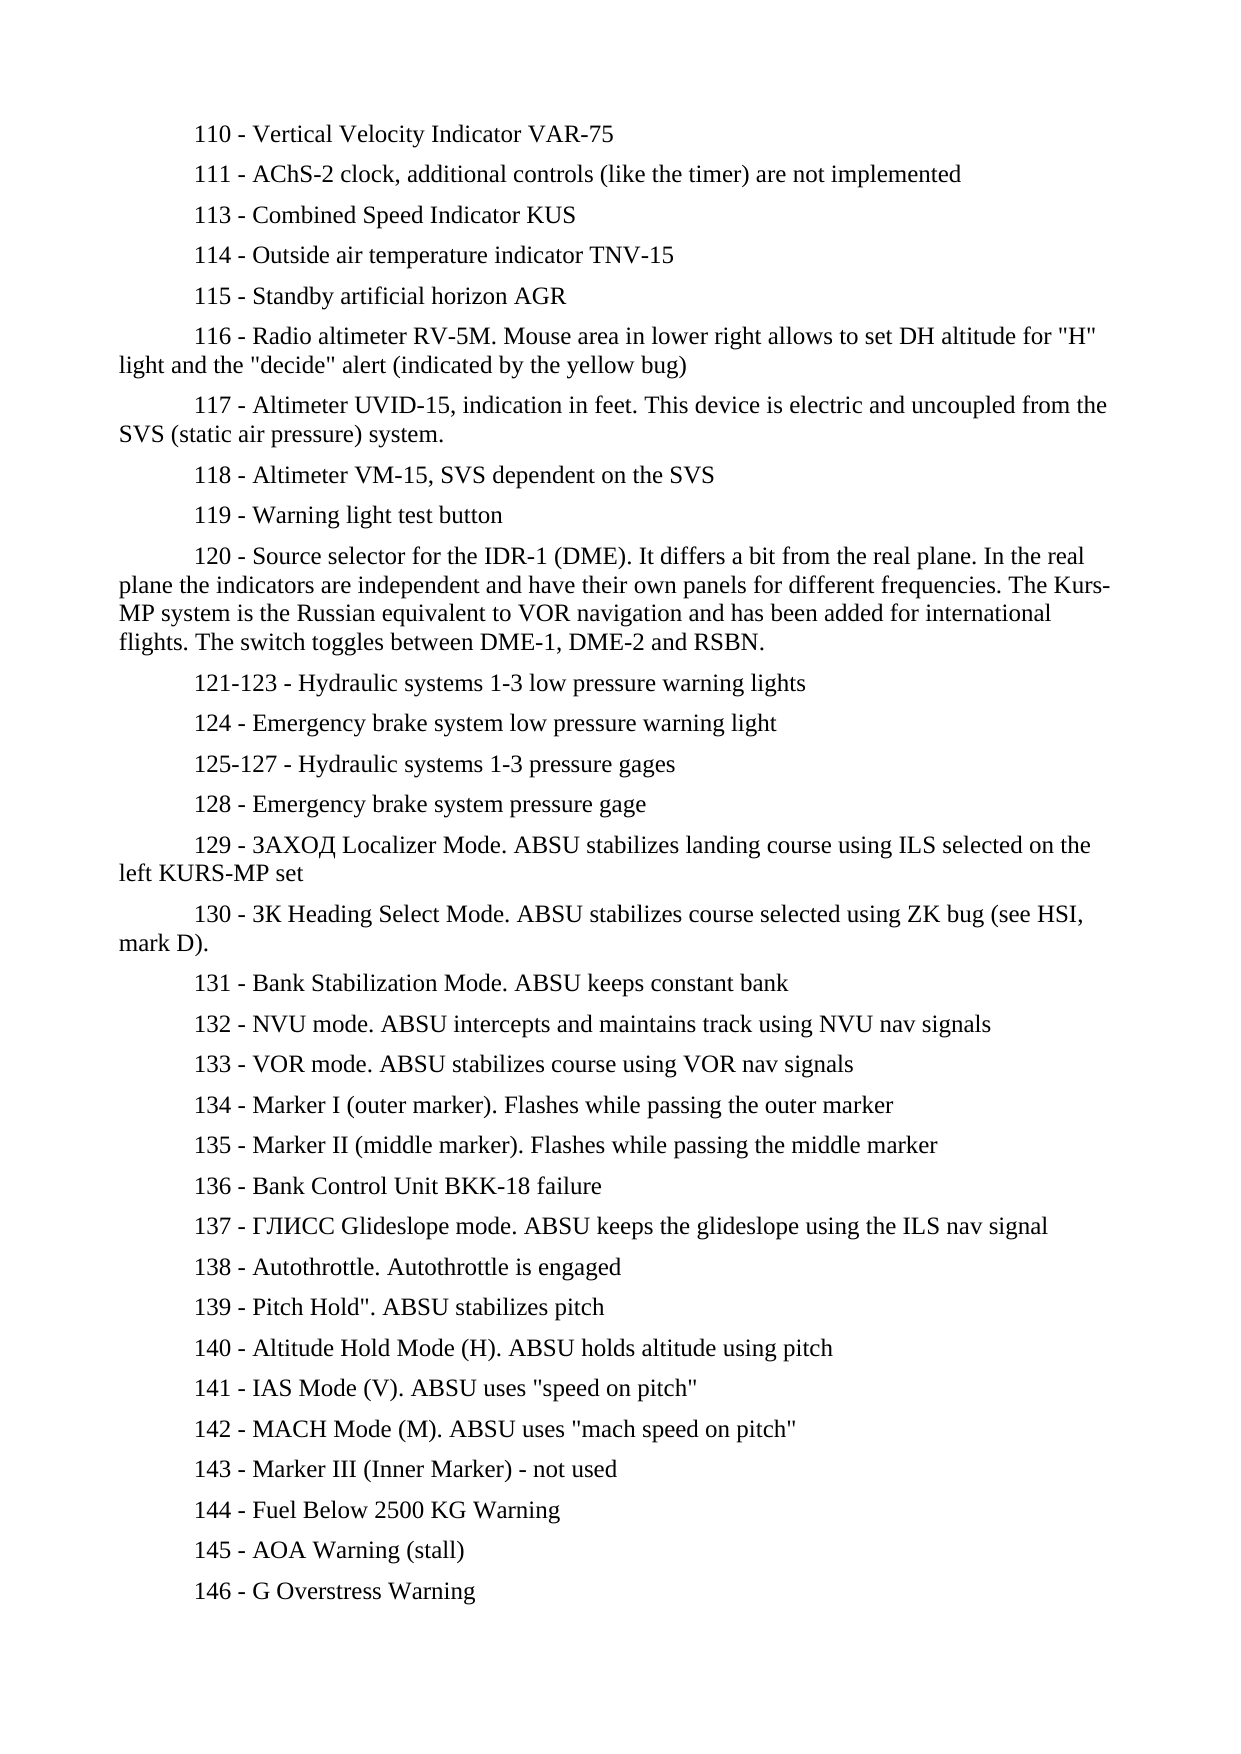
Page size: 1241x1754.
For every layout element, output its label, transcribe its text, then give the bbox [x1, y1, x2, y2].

text 143 - Marker III (Inner Marker) - not used [119, 1454, 1122, 1483]
text 120 - Source selector for the IDR-1 (DME). It differs a bit from the real plane. In the real plane the indicators are independent and have their own panels for different frequencies. The Kurs-MP system is the Russian equivalent to VOR navigation and has been added for international flights. The switch toggles between DME-1, DME-2 and RSBN. [119, 541, 1122, 656]
text 130 - ЗК Heading Select Mode. ABSU stabilizes course selected using ZK bug (see HSI, mark D). [119, 899, 1122, 957]
text 132 - NVU mode. ABSU intercepts and maintains track using NVU nav signals [119, 1009, 1122, 1038]
text 119 - Warning light test button [119, 500, 1122, 529]
text 111 - AChS-2 clock, additional controls (like the timer) are not implemented [119, 159, 1122, 188]
text 142 - MACH Mode (M). ABSU uses "mach speed on pitch" [119, 1414, 1122, 1443]
text 140 - Altitude Hold Mode (H). ABSU holds altitude using pitch [119, 1333, 1122, 1362]
text 117 - Altimeter UVID-15, indication in feet. This device is electric and uncoupled from the SVS (static air pressure) system. [119, 391, 1122, 448]
text 141 - IAS Mode (V). ABSU uses "speed on pitch" [119, 1373, 1122, 1402]
text 144 - Fuel Below 2500 KG Warning [119, 1495, 1122, 1524]
text 114 - Outside air temperature indicator TNV-15 [119, 240, 1122, 269]
text 135 - Marker II (middle marker). Flashes while passing the middle marker [119, 1130, 1122, 1159]
text 113 - Combined Speed Indicator KUS [119, 200, 1122, 228]
text 131 - Bank Stabilization Mode. ABSU keeps constant bank [119, 968, 1122, 997]
text 110 - Vertical Velocity Indicator VAR-75 [119, 119, 1122, 147]
text 129 - ЗАХОД Localizer Mode. ABSU stabilizes landing course using ILS selected on the left KURS-MP set [119, 830, 1122, 887]
text 139 - Pitch Hold". ABSU stabilizes pitch [119, 1292, 1122, 1321]
text 121-123 - Hydraulic systems 1-3 low pressure warning lights [119, 668, 1122, 696]
text 136 - Bank Control Unit BKK-18 failure [119, 1171, 1122, 1200]
text 124 - Emergency brake system low pressure warning light [119, 708, 1122, 737]
text 116 - Radio altimeter RV-5M. Mouse area in lower right allows to set DH altitude for "H" light and the "decide" alert (indicated by the yellow bug) [119, 321, 1122, 379]
text 128 - Emergency brake system pressure gage [119, 789, 1122, 818]
text 134 - Marker I (outer marker). Flashes while passing the outer marker [119, 1090, 1122, 1119]
text 146 - G Overstress Warning [119, 1576, 1122, 1605]
text 138 - Autothrottle. Autothrottle is engaged [119, 1252, 1122, 1281]
text 118 - Altimeter VM-15, SVS dependent on the SVS [119, 460, 1122, 489]
text 133 - VOR mode. ABSU stabilizes course using VOR nav signals [119, 1049, 1122, 1078]
text 137 - ГЛИСС Glideslope mode. ABSU keeps the glideslope using the ILS nav signal [119, 1211, 1122, 1240]
text 125-127 - Hydraulic systems 1-3 pressure gages [119, 749, 1122, 777]
text 115 - Standby artificial horizon AGR [119, 281, 1122, 309]
text 145 - AOA Warning (stall) [119, 1536, 1122, 1564]
